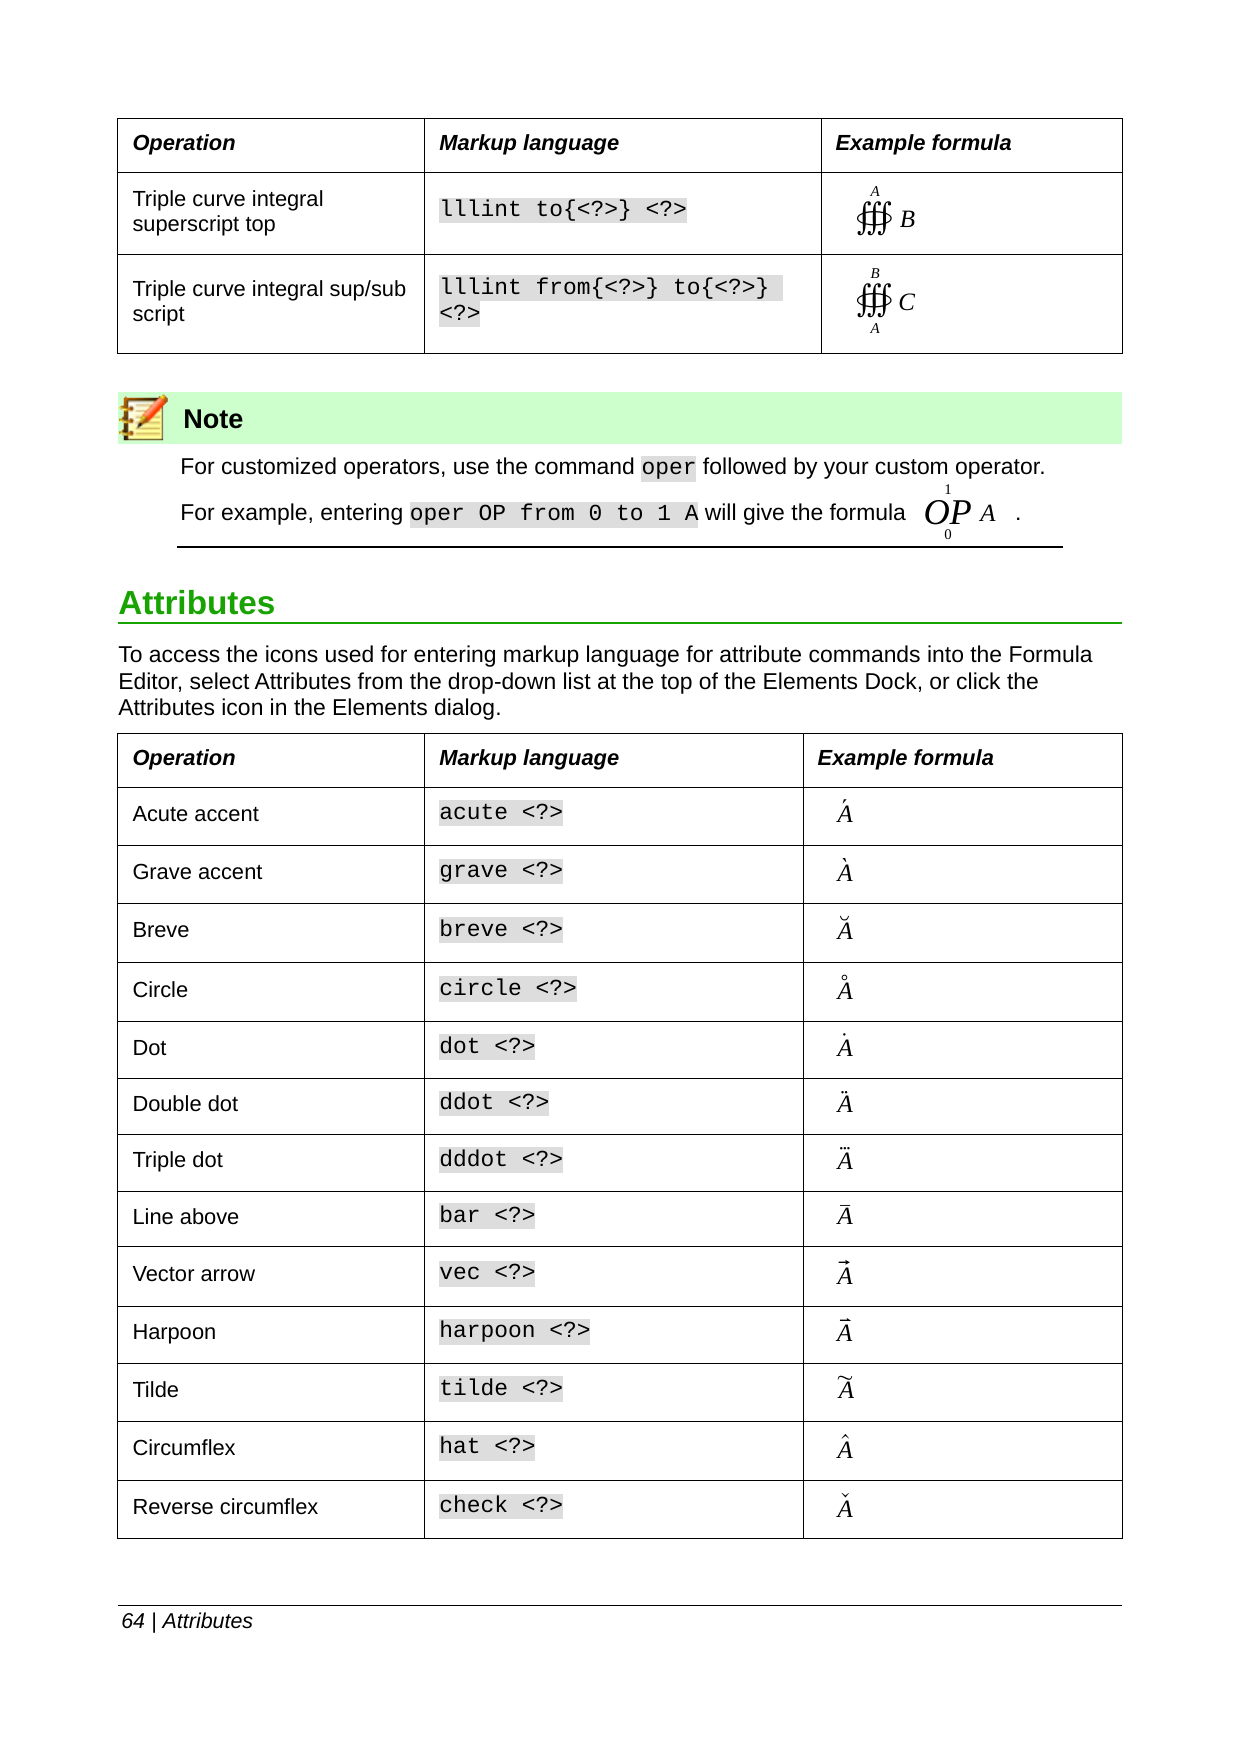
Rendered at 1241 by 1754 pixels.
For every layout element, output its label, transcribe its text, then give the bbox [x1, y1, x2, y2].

text For customized operators, use the command oper followed by your custom operator. For example, entering oper OP from 0 to 1 A will give the formula. [177, 450, 1063, 546]
table_cell hat <?> [425, 1422, 803, 1479]
table_cell harpoon <?> [425, 1307, 803, 1363]
table_cell Dot [118, 1022, 424, 1078]
table_cell bar <?> [425, 1192, 803, 1246]
table_cell [804, 963, 1122, 1021]
table_header Markup language [425, 119, 821, 172]
table_cell Double dot [118, 1079, 424, 1134]
table_cell Harpoon [118, 1307, 424, 1363]
table_cell Triple dot [118, 1135, 424, 1191]
table_cell tilde <?> [425, 1364, 803, 1421]
table_cell Reverse circumflex [118, 1481, 424, 1538]
table_cell Triple curve integral superscript top [118, 173, 424, 254]
table_header Markup language [425, 734, 803, 787]
picture [119, 393, 170, 444]
text To access the icons used for entering markup language for attribute commands into the Formula Editor, select Attributes from the drop-down list at the top of the Elements Dock, or click the Attributes icon in the Elements dialog. [118, 641, 1122, 721]
table_cell Triple curve integral sup/sub script [118, 255, 424, 353]
table_cell [804, 1022, 1122, 1078]
table_cell Tilde [118, 1364, 424, 1421]
subtitle Attributes [118, 583, 1122, 622]
table_cell Grave accent [118, 846, 424, 903]
table_cell Vector arrow [118, 1247, 424, 1306]
table_cell breve <?> [425, 904, 803, 962]
table_cell Breve [118, 904, 424, 962]
table_cell [804, 1307, 1122, 1363]
table_cell vec <?> [425, 1247, 803, 1306]
table_cell [804, 1079, 1122, 1134]
table_cell [804, 1364, 1122, 1421]
table_cell check <?> [425, 1481, 803, 1538]
table_header Example formula [822, 119, 1122, 172]
table_cell [822, 255, 1122, 353]
table_cell circle <?> [425, 963, 803, 1021]
table_cell Line above [118, 1192, 424, 1246]
table_cell Acute accent [118, 788, 424, 845]
table_cell [822, 173, 1122, 254]
table_cell [804, 904, 1122, 962]
table_header Example formula [804, 734, 1122, 787]
table_cell Circumflex [118, 1422, 424, 1479]
table_cell [804, 1135, 1122, 1191]
table_cell acute <?> [425, 788, 803, 845]
table_cell [804, 846, 1122, 903]
table_header Operation [118, 119, 424, 172]
table_cell [804, 1481, 1122, 1538]
table_cell [804, 788, 1122, 845]
table_cell dddot <?> [425, 1135, 803, 1191]
subtitle Note [118, 392, 1122, 444]
table_cell [804, 1422, 1122, 1479]
table_cell ddot <?> [425, 1079, 803, 1134]
table_cell [804, 1192, 1122, 1246]
table_cell lllint from{<?>} to{<?>} <?> [425, 255, 821, 353]
table_cell lllint to{<?>} <?> [425, 173, 821, 254]
table_cell dot <?> [425, 1022, 803, 1078]
table_cell [804, 1247, 1122, 1306]
table_header Operation [118, 734, 424, 787]
table_cell grave <?> [425, 846, 803, 903]
table_cell Circle [118, 963, 424, 1021]
